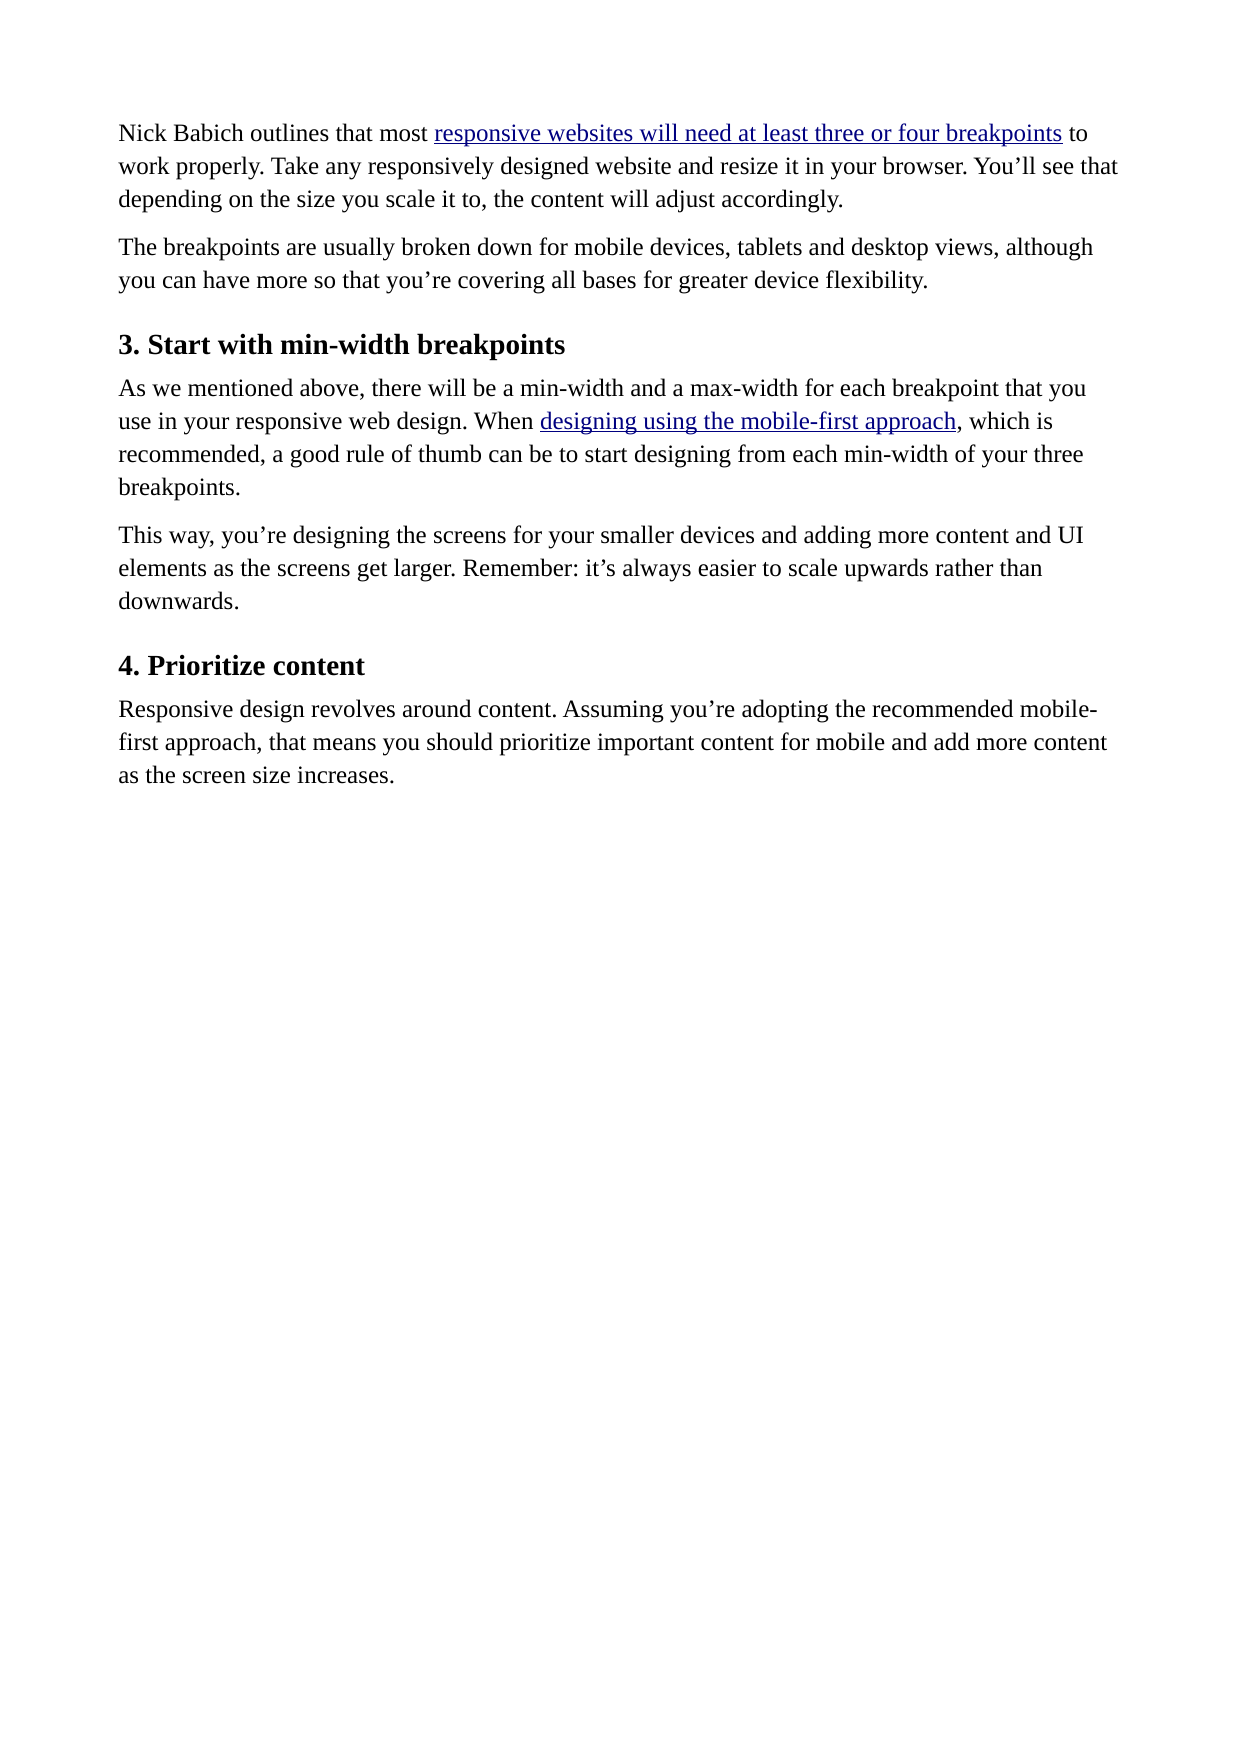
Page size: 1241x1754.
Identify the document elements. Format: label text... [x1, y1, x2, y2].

text This way, you’re designing the screens for your smaller devices and adding more content and UI elements as the screens get larger. Remember: it’s always easier to scale upwards rather than downwards. [118, 520, 1122, 614]
text Responsive design revolves around content. Assuming you’re adopting the recommended mobile-first approach, that means you should prioritize important content for mobile and add more content as the screen size increases. [118, 694, 1122, 789]
subtitle 4. Prioritize content [118, 648, 1122, 681]
text Nick Babich outlines that most responsive websites will need at least three or four breakpoints to work properly. Take any responsively designed website and resize it in your browser. You’ll see that depending on the size you scale it to, the content will adjust accordingly. [118, 118, 1122, 213]
text As we mentioned above, there will be a min-width and a max-width for each breakpoint that you use in your responsive web design. When designing using the mobile-first approach, which is recommended, a good rule of thumb can be to start designing from each min-width of your three breakpoints. [118, 373, 1122, 501]
subtitle 3. Start with min-width breakpoints [118, 327, 1122, 361]
text The breakpoints are usually broken down for mobile devices, tablets and desktop views, although you can have more so that you’re covering all bases for greater device flexibility. [118, 232, 1122, 293]
